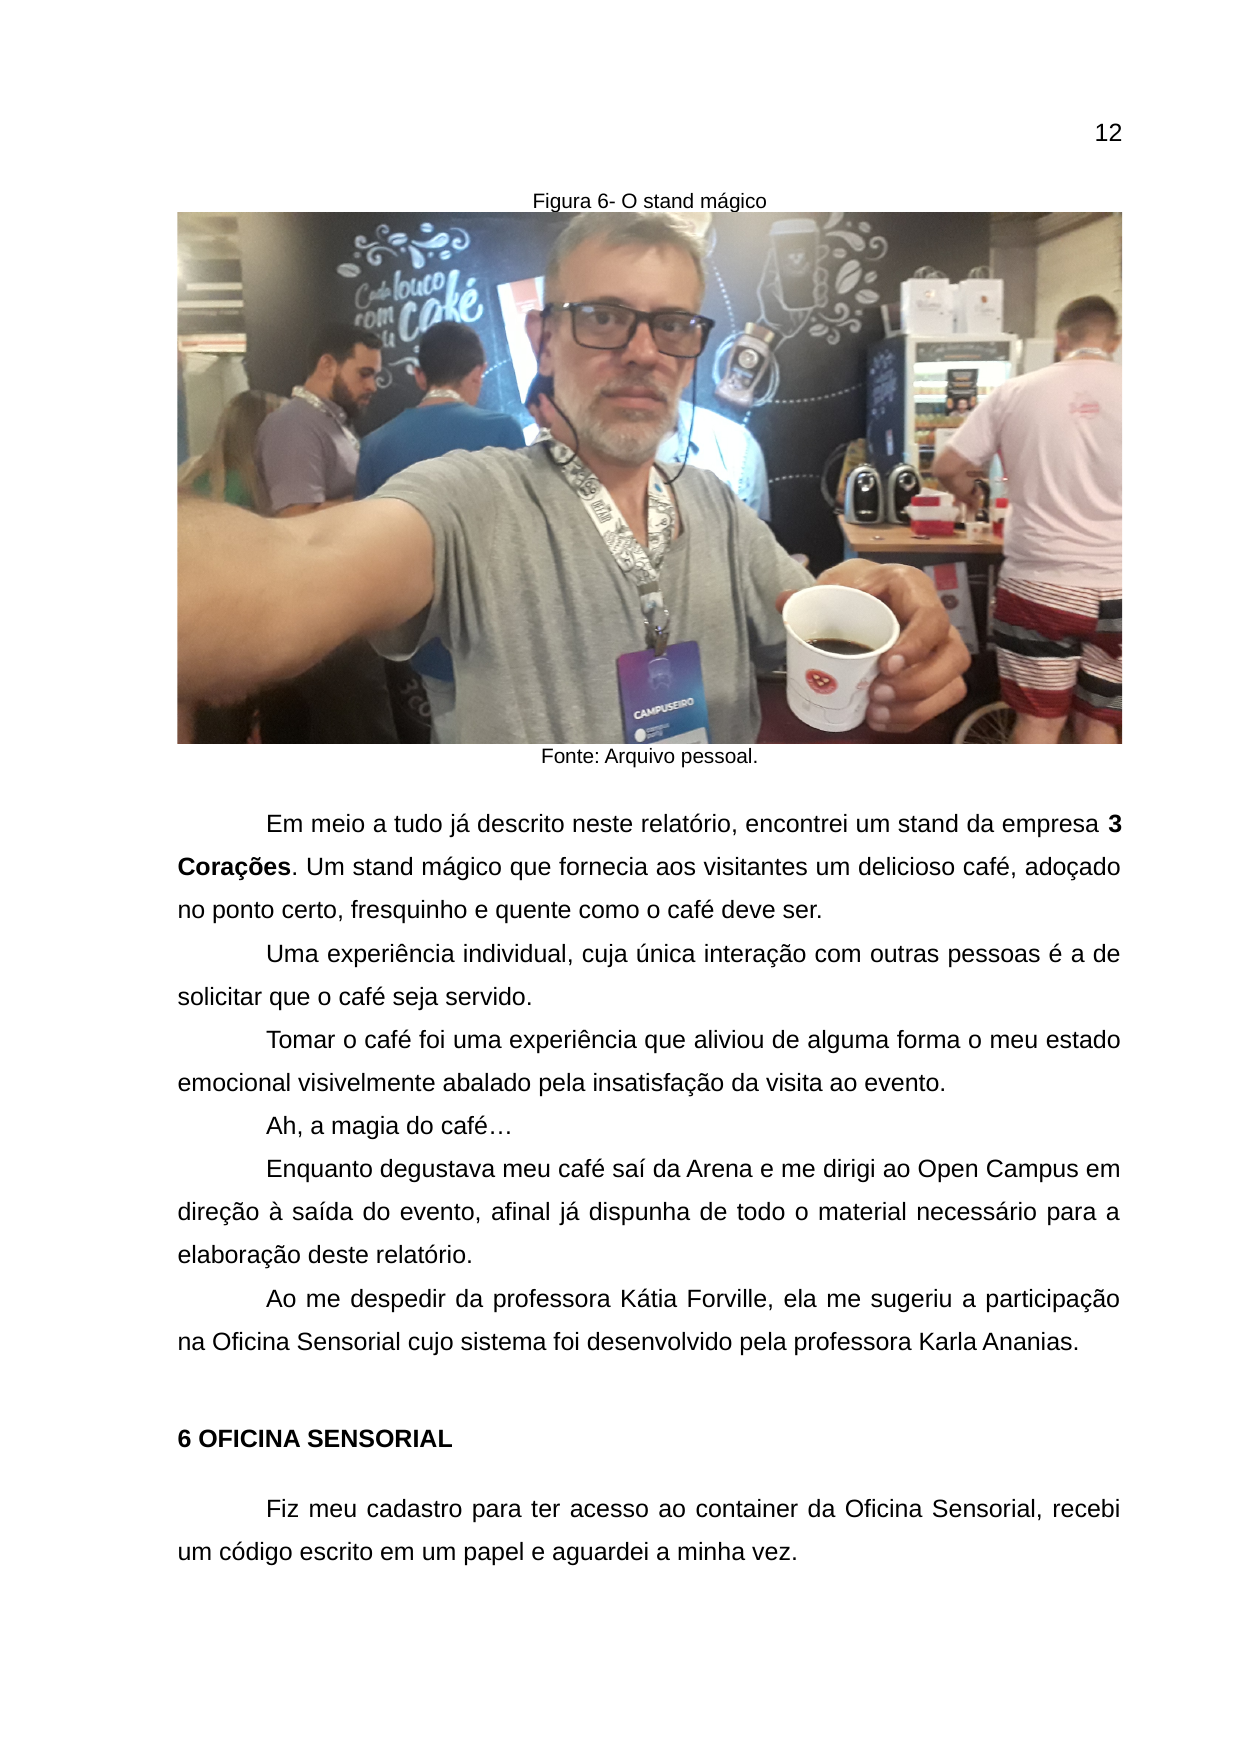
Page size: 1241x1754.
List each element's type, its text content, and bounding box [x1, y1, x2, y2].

text Enquanto degustava meu café saí da Arena e me dirigi ao Open Campus em direção à saída do evento, afinal já dispunha de todo o material necessário para a elaboração deste relatório. [177, 1154, 1122, 1269]
text Em meio a tudo já descrito neste relatório, encontrei um stand da empresa 3 Corações. Um stand mágico que fornecia aos visitantes um delicioso café, adoçado no ponto certo, fresquinho e quente como o café deve ser. [177, 809, 1122, 924]
text Fonte: Arquivo pessoal. [177, 744, 1122, 768]
subtitle OFICINA SENSORIAL [177, 1423, 1122, 1452]
text Ao me despedir da professora Kátia Forville, ela me sugeriu a participação na Oficina Sensorial cujo sistema foi desenvolvido pela professora Karla Ananias. [177, 1283, 1122, 1355]
text Tomar o café foi uma experiência que aliviou de alguma forma o meu estado emocional visivelmente abalado pela insatisfação da visita ao evento. [177, 1025, 1122, 1097]
text [177, 176, 1122, 189]
picture [177, 212, 1123, 744]
text Fiz meu cadastro para ter acesso ao container da Oficina Sensorial, recebi um código escrito em um papel e aguardei a minha vez. [177, 1493, 1122, 1565]
text Ah, a magia do café… [177, 1111, 1122, 1140]
text Uma experiência individual, cuja única interação com outras pessoas é a de solicitar que o café seja servido. [177, 938, 1122, 1010]
text Figura 6- O stand mágico [177, 189, 1122, 212]
